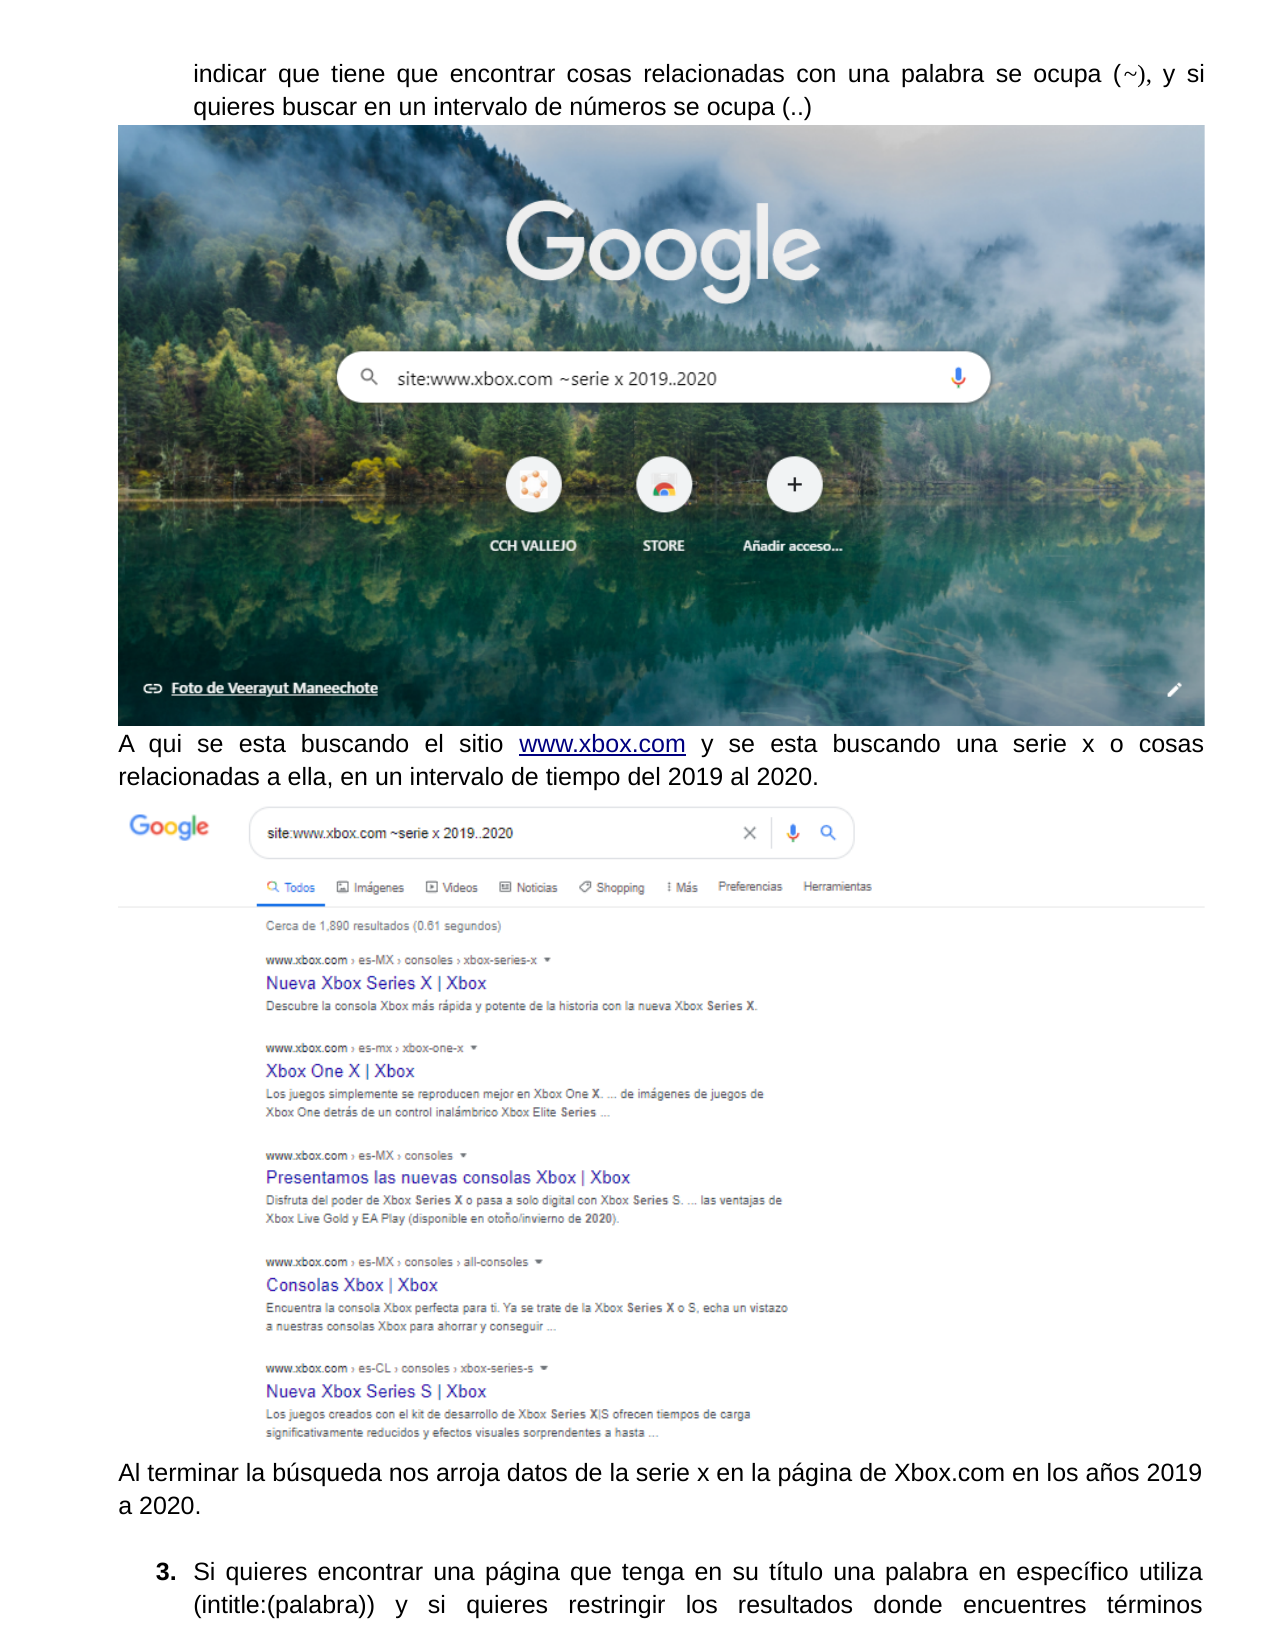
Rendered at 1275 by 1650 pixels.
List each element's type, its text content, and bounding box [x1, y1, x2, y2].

text A qui se esta buscando el sitio www.xbox.com y se esta buscando una serie x o cosas relacionadas a ella, en un intervalo de tiempo del 2019 al 2020. [118, 729, 1205, 791]
list Si quieres encontrar una página que tenga en su título una palabra en específico utiliza (intitle:(palabra)) y si quieres restringir los resultados donde encuentres términos [156, 1557, 1205, 1618]
text Al terminar la búsqueda nos arroja datos de la serie x en la página de Xbox.com en los años 2019 a 2020. [118, 1458, 1205, 1519]
list indicar que tiene que encontrar cosas relacionadas con una palabra se ocupa (~), y si quieres buscar en un intervalo de números se ocupa (..) [156, 59, 1205, 121]
